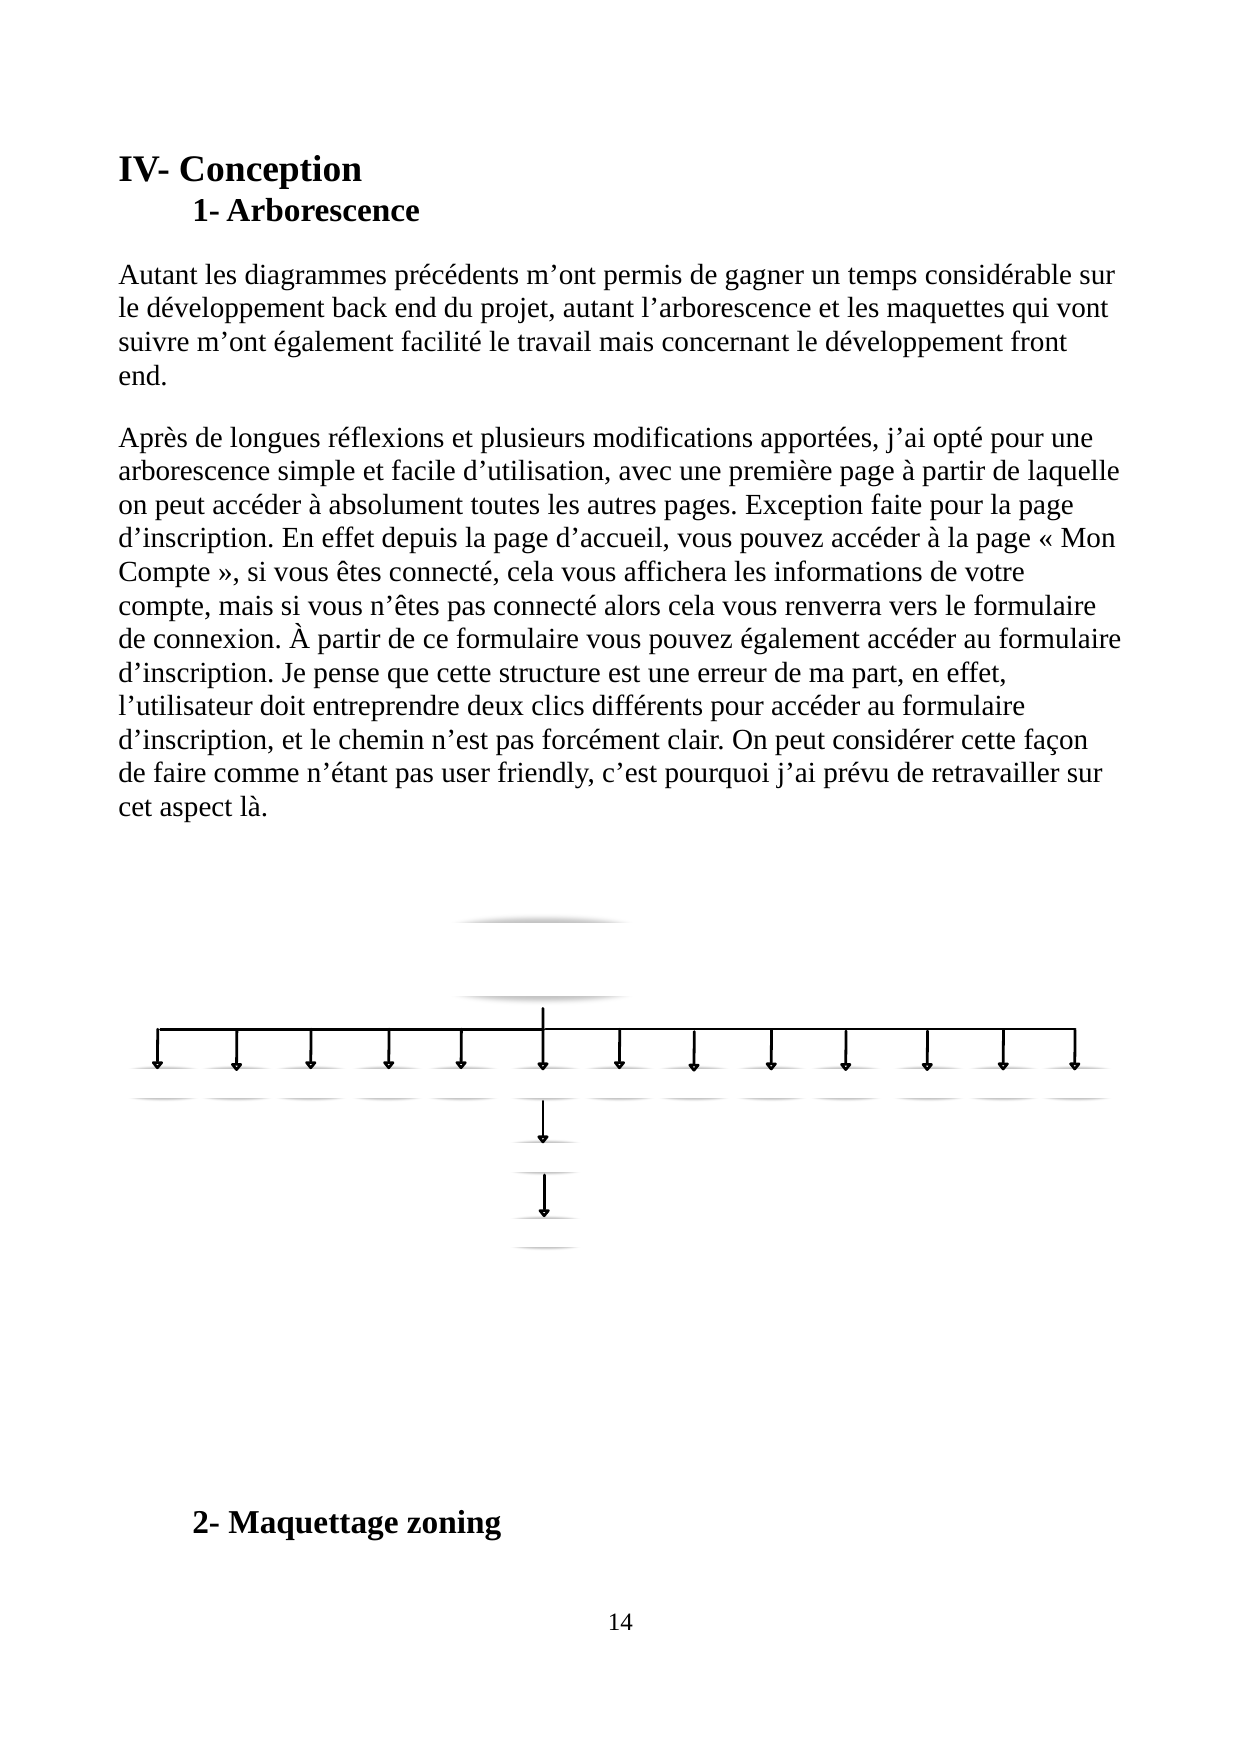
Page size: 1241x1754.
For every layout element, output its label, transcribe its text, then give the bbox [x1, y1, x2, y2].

text Après de longues réflexions et plusieurs modifications apportées, j’ai opté pour une arborescence simple et facile d’utilisation, avec une première page à partir de laquelle on peut accéder à absolument toutes les autres pages. Exception faite pour la page d’inscription. En effet depuis la page d’accueil, vous pouvez accéder à la page « Mon Compte », si vous êtes connecté, cela vous affichera les informations de votre compte, mais si vous n’êtes pas connecté alors cela vous renverra vers le formulaire de connexion. À partir de ce formulaire vous pouvez également accéder au formulaire d’inscription. Je pense que cette structure est une erreur de ma part, en effet, l’utilisateur doit entreprendre deux clics différents pour accéder au formulaire d’inscription, et le chemin n’est pas forcément clair. On peut considérer cette façon de faire comme n’étant pas user friendly, c’est pourquoi j’ai prévu de retravailler sur cet aspect là. [118, 420, 1122, 822]
text 1- Arborescence [118, 190, 1122, 228]
text Autant les diagrammes précédents m’ont permis de gagner un temps considérable sur le développement back end du projet, autant l’arborescence et les maquettes qui vont suivre m’ont également facilité le travail mais concernant le développement front end. [118, 257, 1122, 391]
text 2- Maquettage zoning [118, 1502, 1122, 1541]
text IV- Conception [118, 147, 1122, 190]
